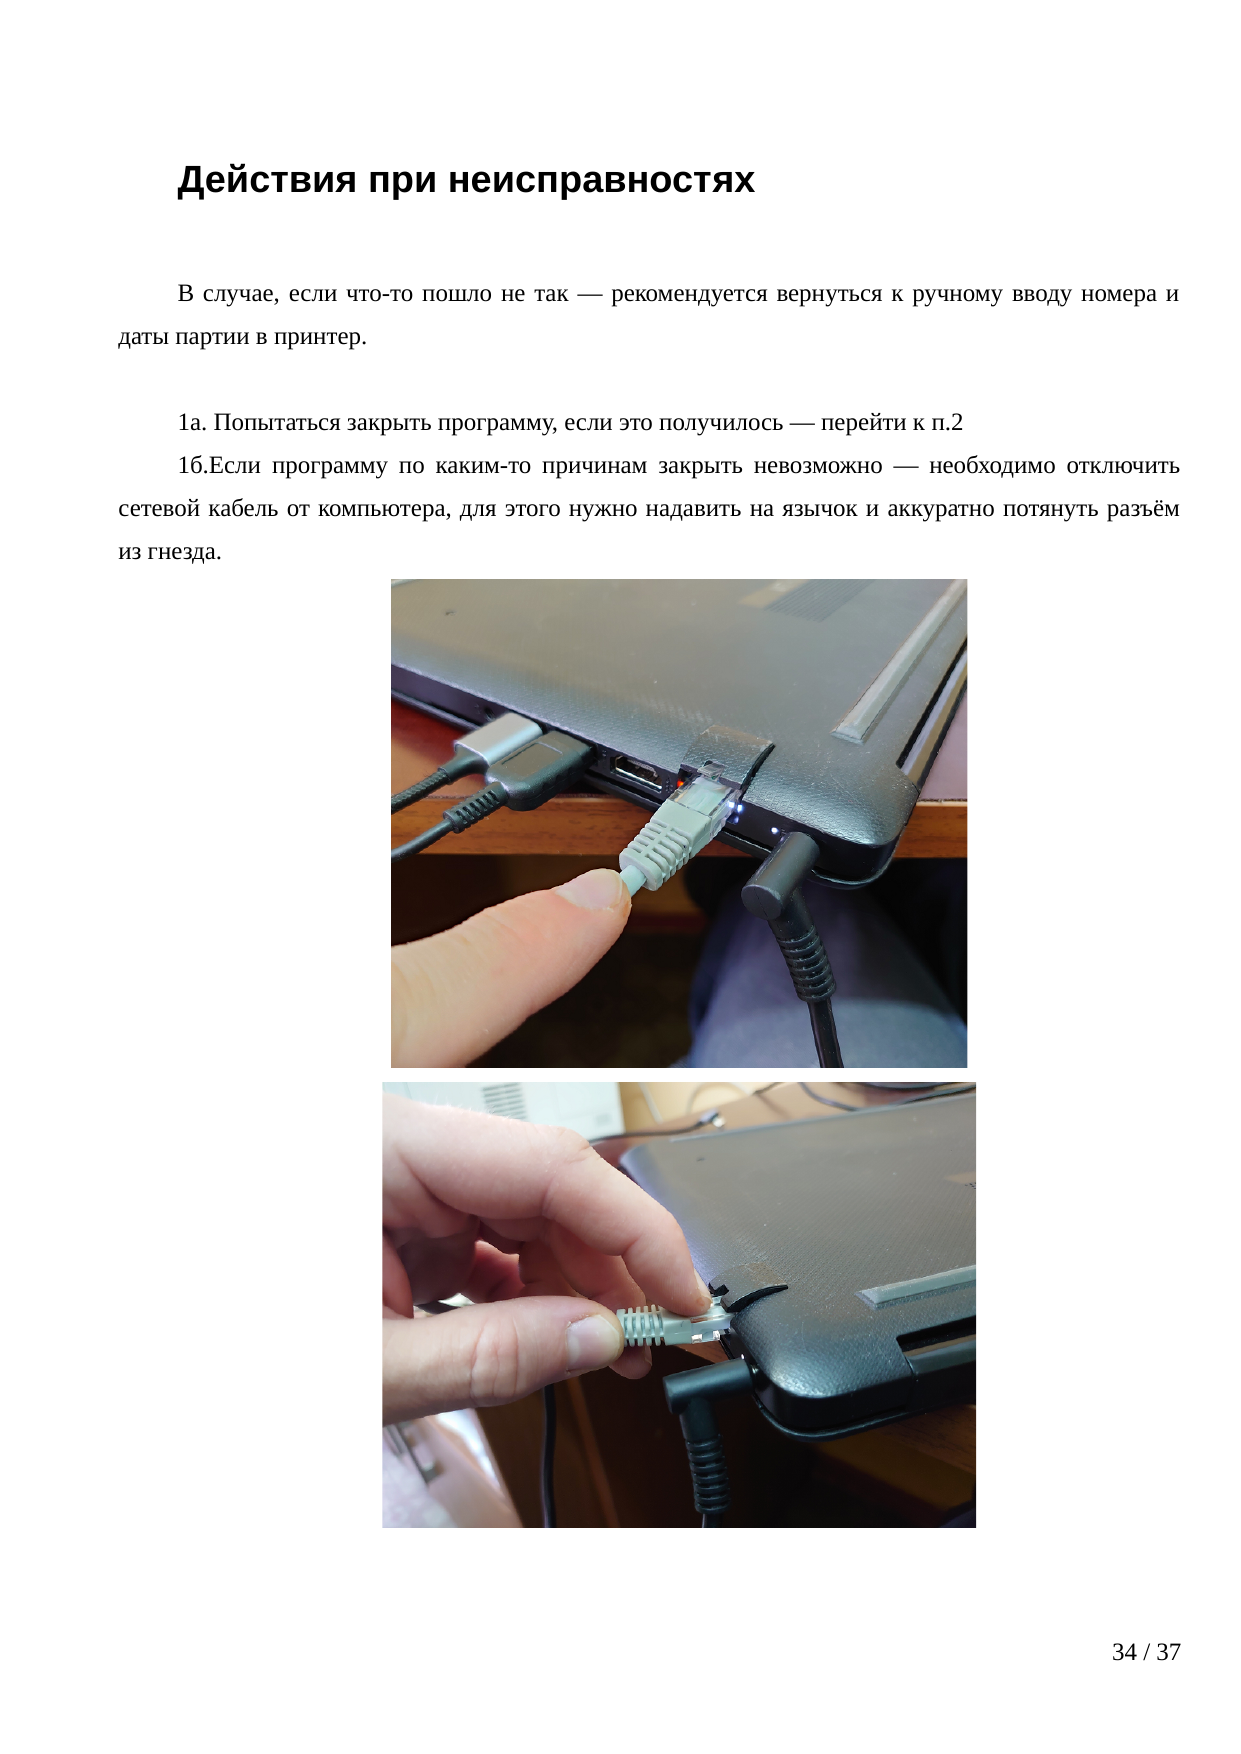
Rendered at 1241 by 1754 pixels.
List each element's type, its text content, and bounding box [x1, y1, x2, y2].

text 1а. Попытаться закрыть программу, если это получилось — перейти к п.2 [118, 407, 1181, 436]
picture [382, 1082, 977, 1528]
text В случае, если что-то пошло не так — рекомендуется вернуться к ручному вводу номера и даты партии в принтер. [118, 278, 1181, 349]
subtitle Действия при неисправностях [118, 157, 1181, 200]
text 1б.Если программу по каким-то причинам закрыть невозможно — необходимо отключить сетевой кабель от компьютера, для этого нужно надавить на язычок и аккуратно потянуть разъём из гнезда. [118, 450, 1181, 565]
picture [391, 579, 968, 1068]
